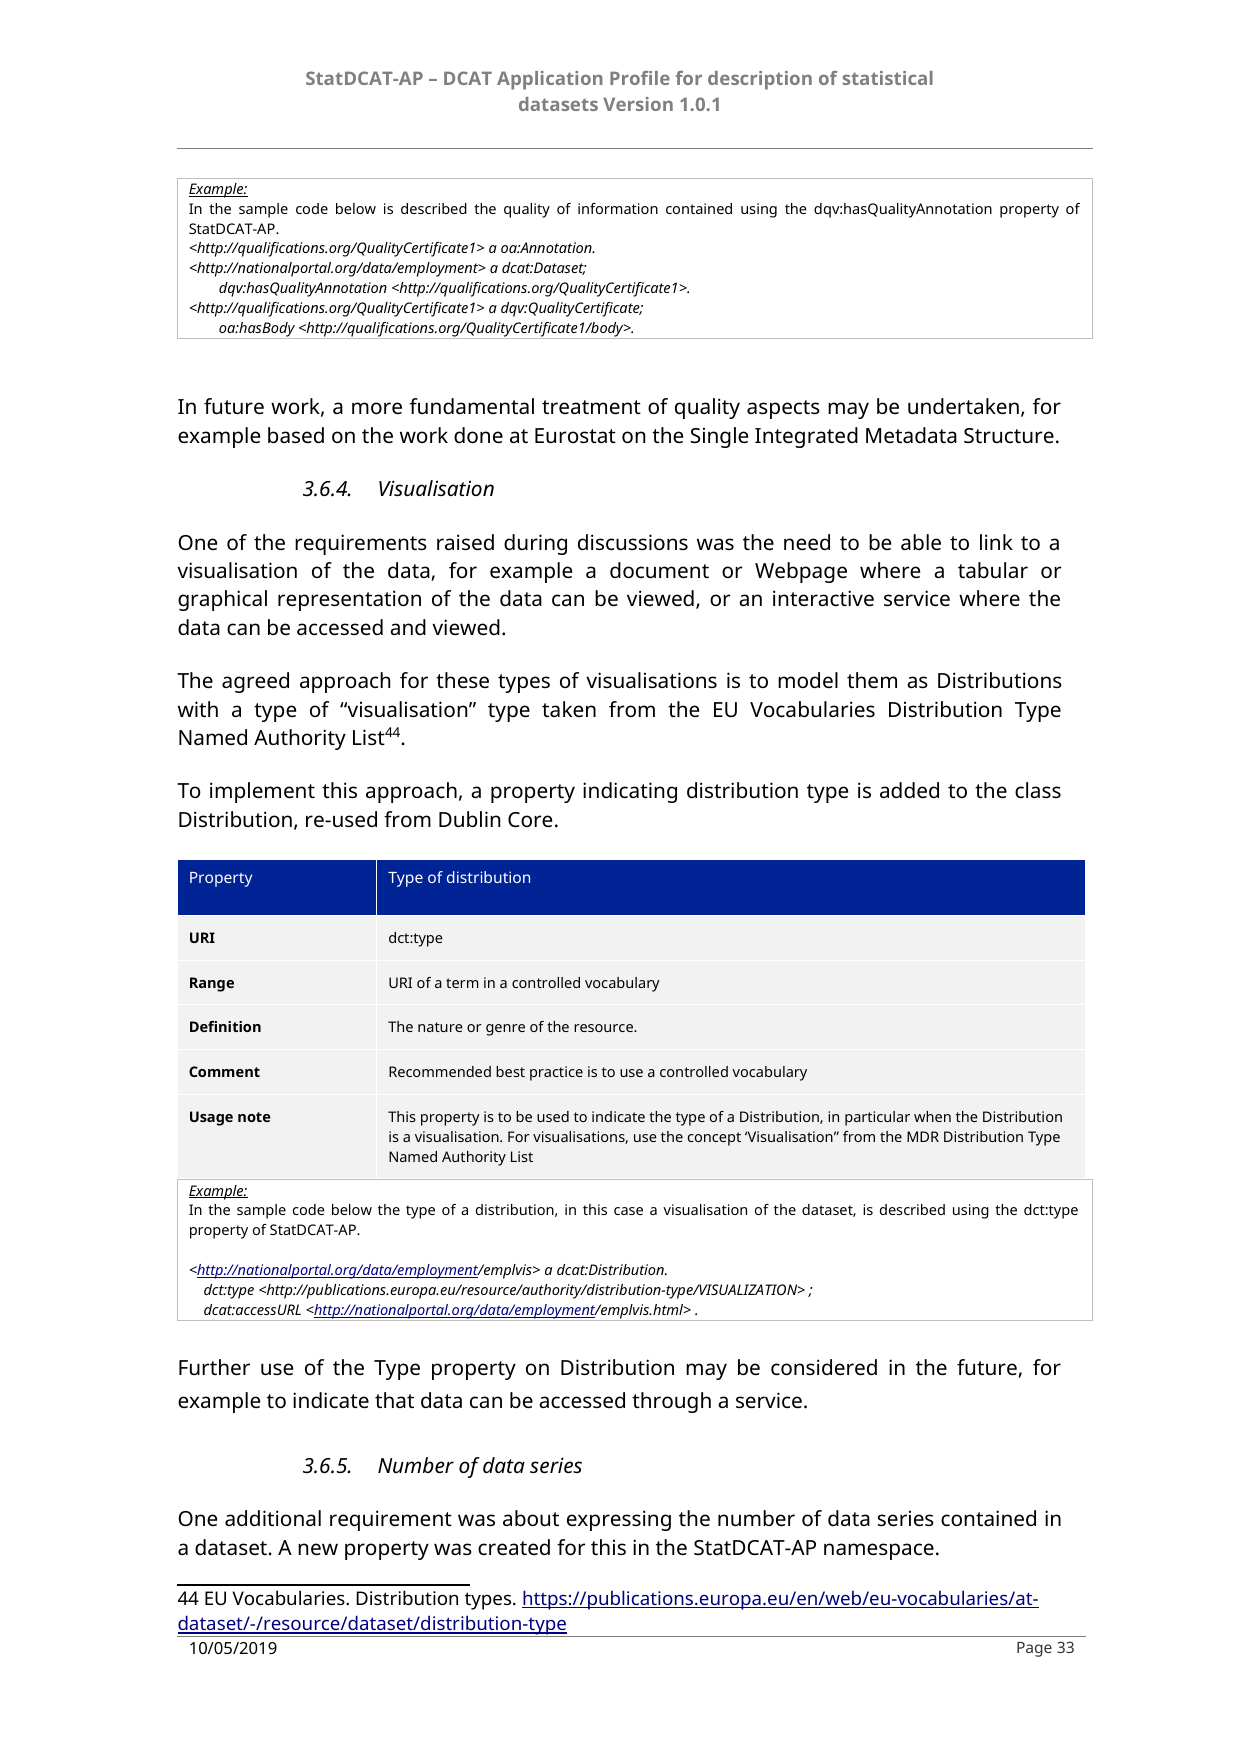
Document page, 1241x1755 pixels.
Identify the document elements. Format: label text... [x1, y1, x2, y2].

table_header Example: In the sample code below the type of a distribution, in this case a visualisation of the dataset, is described using the dct:type property of StatDCAT-AP. <http://nationalportal.org/data/employment/emplvis> a dcat:Distribution. dct:type <http://publications.europa.eu/resource/authority/distribution-type/VISUALIZATION> ; dcat:accessURL <http://nationalportal.org/data/employment/emplvis.html> . [178, 1180, 1092, 1319]
table_cell URI of a term in a controlled vocabulary [377, 961, 1085, 1004]
subtitle Number of data series [302, 1451, 1063, 1479]
table_cell The nature or genre of the resource. [377, 1005, 1085, 1049]
subtitle Visualisation [302, 474, 1063, 503]
text The agreed approach for these types of visualisations is to model them as Distributions with a type of “visualisation” type taken from the EU Vocabularies Distribution Type Named Authority List. [177, 666, 1063, 752]
table_cell dct:type [377, 916, 1085, 960]
table_cell Definition [178, 1005, 376, 1049]
table_cell URI [178, 916, 376, 960]
text Further use of the Type property on Distribution may be considered in the future, for example to indicate that data can be accessed through a service. [177, 1353, 1063, 1414]
table_header Example: In the sample code below is described the quality of information contained using the dqv:hasQualityAnnotation property of StatDCAT-AP. <http://qualifications.org/QualityCertificate1> a oa:Annotation. <http://nationalportal.org/data/employment> a dcat:Dataset; dqv:hasQualityAnnotation <http://qualifications.org/QualityCertificate1>. <http://qualifications.org/QualityCertificate1> a dqv:QualityCertificate; oa:hasBody <http://qualifications.org/QualityCertificate1/body>. [178, 179, 1092, 338]
table_cell Range [178, 961, 376, 1004]
table_cell Recommended best practice is to use a controlled vocabulary [377, 1050, 1085, 1094]
text To implement this approach, a property indicating distribution type is added to the class Distribution, re-used from Dublin Core. [177, 777, 1063, 833]
table_cell Usage note [178, 1095, 376, 1178]
table_header Property [178, 860, 376, 915]
text One additional requirement was about expressing the number of data series contained in a dataset. A new property was created for this in the StatDCAT-AP namespace. [177, 1504, 1063, 1561]
text In future work, a more fundamental treatment of quality aspects may be undertaken, for example based on the work done at Eurostat on the Single Integrated Metadata Structure. [177, 392, 1063, 449]
table_header Type of distribution [377, 860, 1085, 915]
text One of the requirements raised during discussions was the need to be able to link to a visualisation of the data, for example a document or Webpage where a tabular or graphical representation of the data can be viewed, or an interactive service where the data can be accessed and viewed. [177, 528, 1063, 641]
text EU Vocabularies. Distribution types. https://publications.europa.eu/en/web/eu-vocabularies/at-dataset/-/resource/dataset/distribution-type [177, 1585, 1063, 1636]
table_cell This property is to be used to indicate the type of a Distribution, in particular when the Distribution is a visualisation. For visualisations, use the concept ‘Visualisation” from the MDR Distribution Type Named Authority List [377, 1095, 1085, 1178]
table_cell Comment [178, 1050, 376, 1094]
